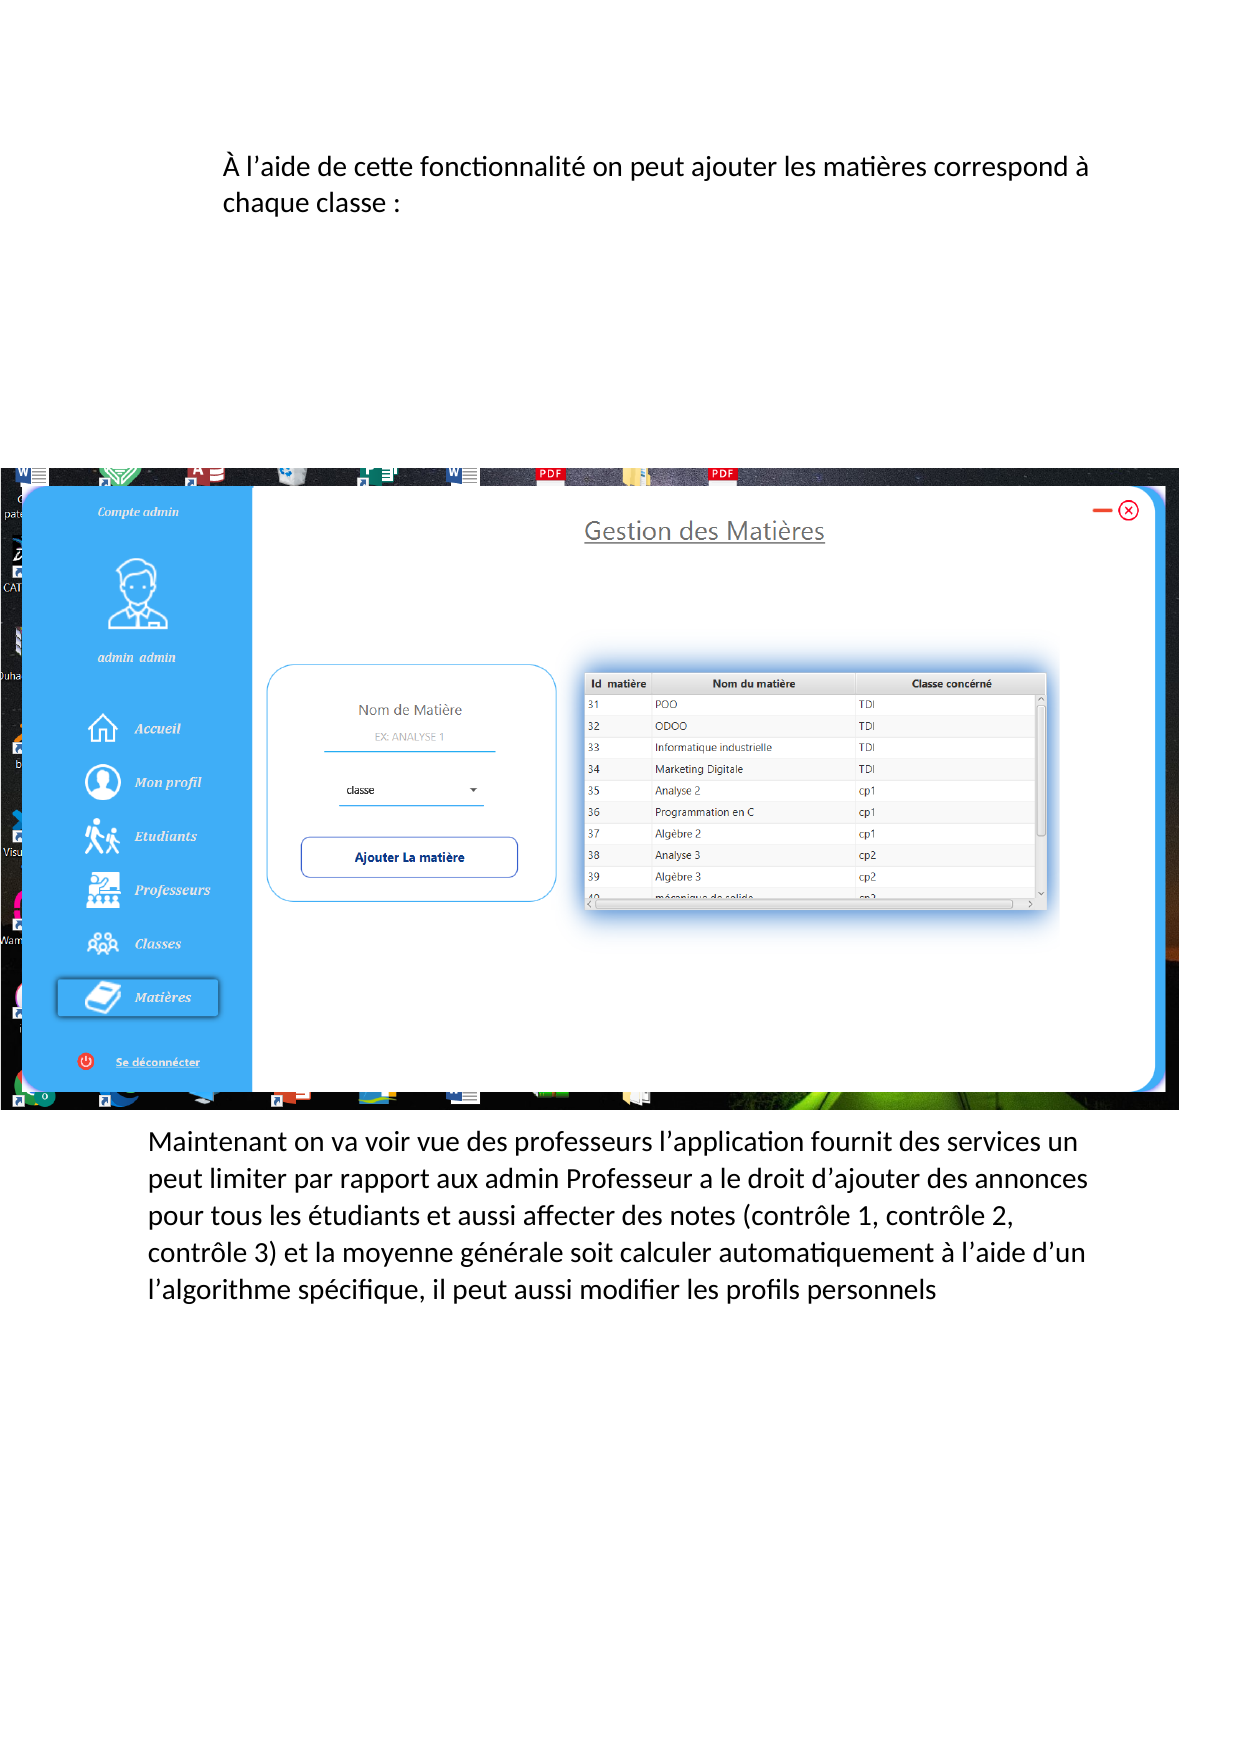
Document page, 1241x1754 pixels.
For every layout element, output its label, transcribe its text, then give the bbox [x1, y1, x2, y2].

list À l’aide de cette fonctionnalité on peut ajouter les matières correspond à chaque classe : [223, 148, 1093, 220]
text Maintenant on va voir vue des professeurs l’application fournit des services un peut limiter par rapport aux admin Professeur a le droit d’ajouter des annonces pour tous les étudiants et aussi affecter des notes (contrôle 1, contrôle 2, contrôle 3) et la moyenne générale soit calculer automatiquement à l’aide d’un l’algorithme spécifique, il peut aussi modifier les profils personnels [148, 1110, 1093, 1307]
text [148, 445, 1093, 468]
